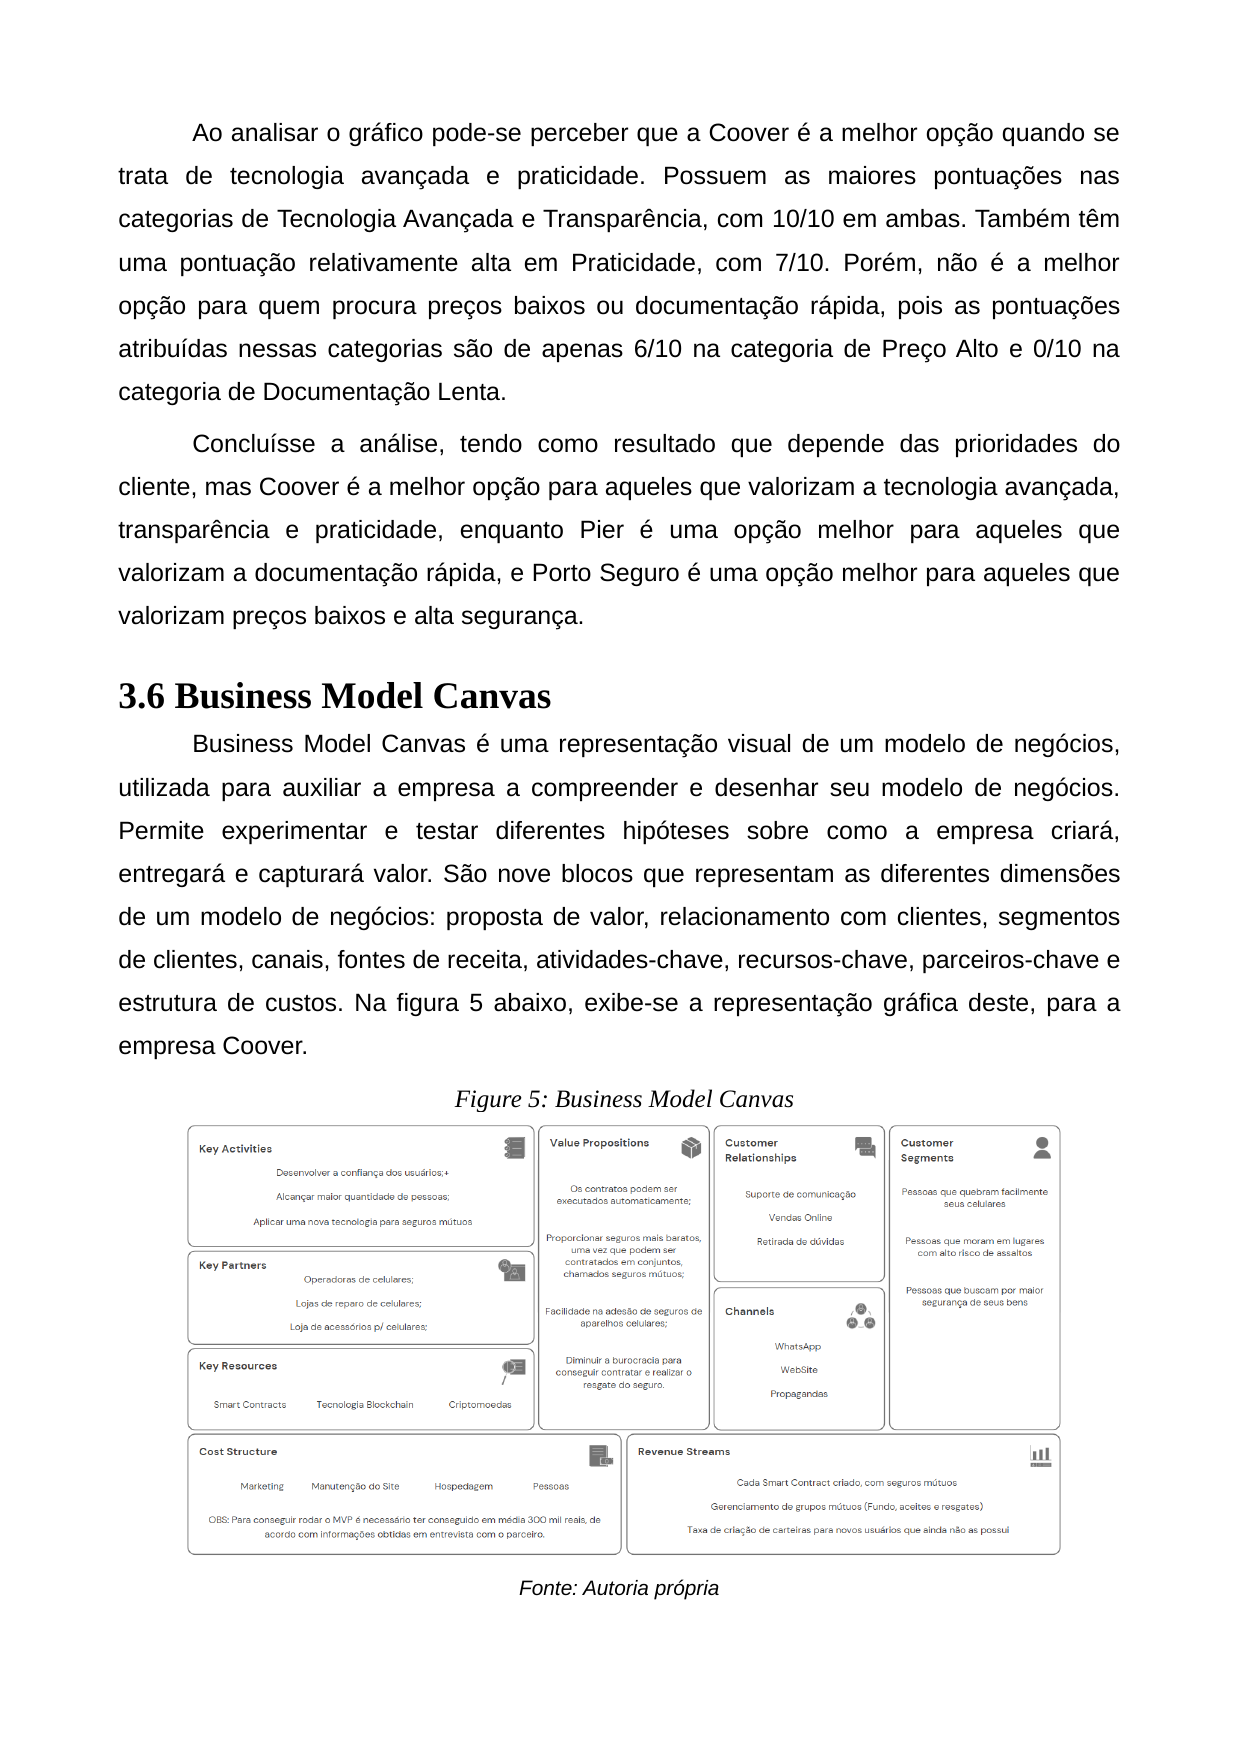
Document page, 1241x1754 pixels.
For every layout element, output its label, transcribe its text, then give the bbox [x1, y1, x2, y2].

text Fonte: Autoria própria [118, 1072, 1122, 1599]
text Ao analisar o gráfico pode-se perceber que a Coover é a melhor opção quando se trata de tecnologia avançada e praticidade. Possuem as maiores pontuações nas categorias de Tecnologia Avançada e Transparência, com 10/10 em ambas. Também têm uma pontuação relativamente alta em Praticidade, com 7/10. Porém, não é a melhor opção para quem procura preços baixos ou documentação rápida, pois as pontuações atribuídas nessas categorias são de apenas 6/10 na categoria de Preço Alto e 0/10 na categoria de Documentação Lenta. [118, 118, 1122, 406]
text Concluísse a análise, tendo como resultado que depende das prioridades do cliente, mas Coover é a melhor opção para aqueles que valorizam a tecnologia avançada, transparência e praticidade, enquanto Pier é uma opção melhor para aqueles que valorizam a documentação rápida, e Porto Seguro é uma opção melhor para aqueles que valorizam preços baixos e alta segurança. [118, 429, 1122, 630]
subtitle 3.6 Business Model Canvas [118, 674, 1122, 717]
picture [172, 1112, 1079, 1564]
text Figure 5: Business Model Canvas [172, 1084, 1078, 1112]
text Business Model Canvas é uma representação visual de um modelo de negócios, utilizada para auxiliar a empresa a compreender e desenhar seu modelo de negócios. Permite experimentar e testar diferentes hipóteses sobre como a empresa criará, entregará e capturará valor. São nove blocos que representam as diferentes dimensões de um modelo de negócios: proposta de valor, relacionamento com clientes, segmentos de clientes, canais, fontes de receita, atividades-chave, recursos-chave, parceiros-chave e estrutura de custos. Na figura 5 abaixo, exibe-se a representação gráfica deste, para a empresa Coover. [118, 729, 1122, 1060]
